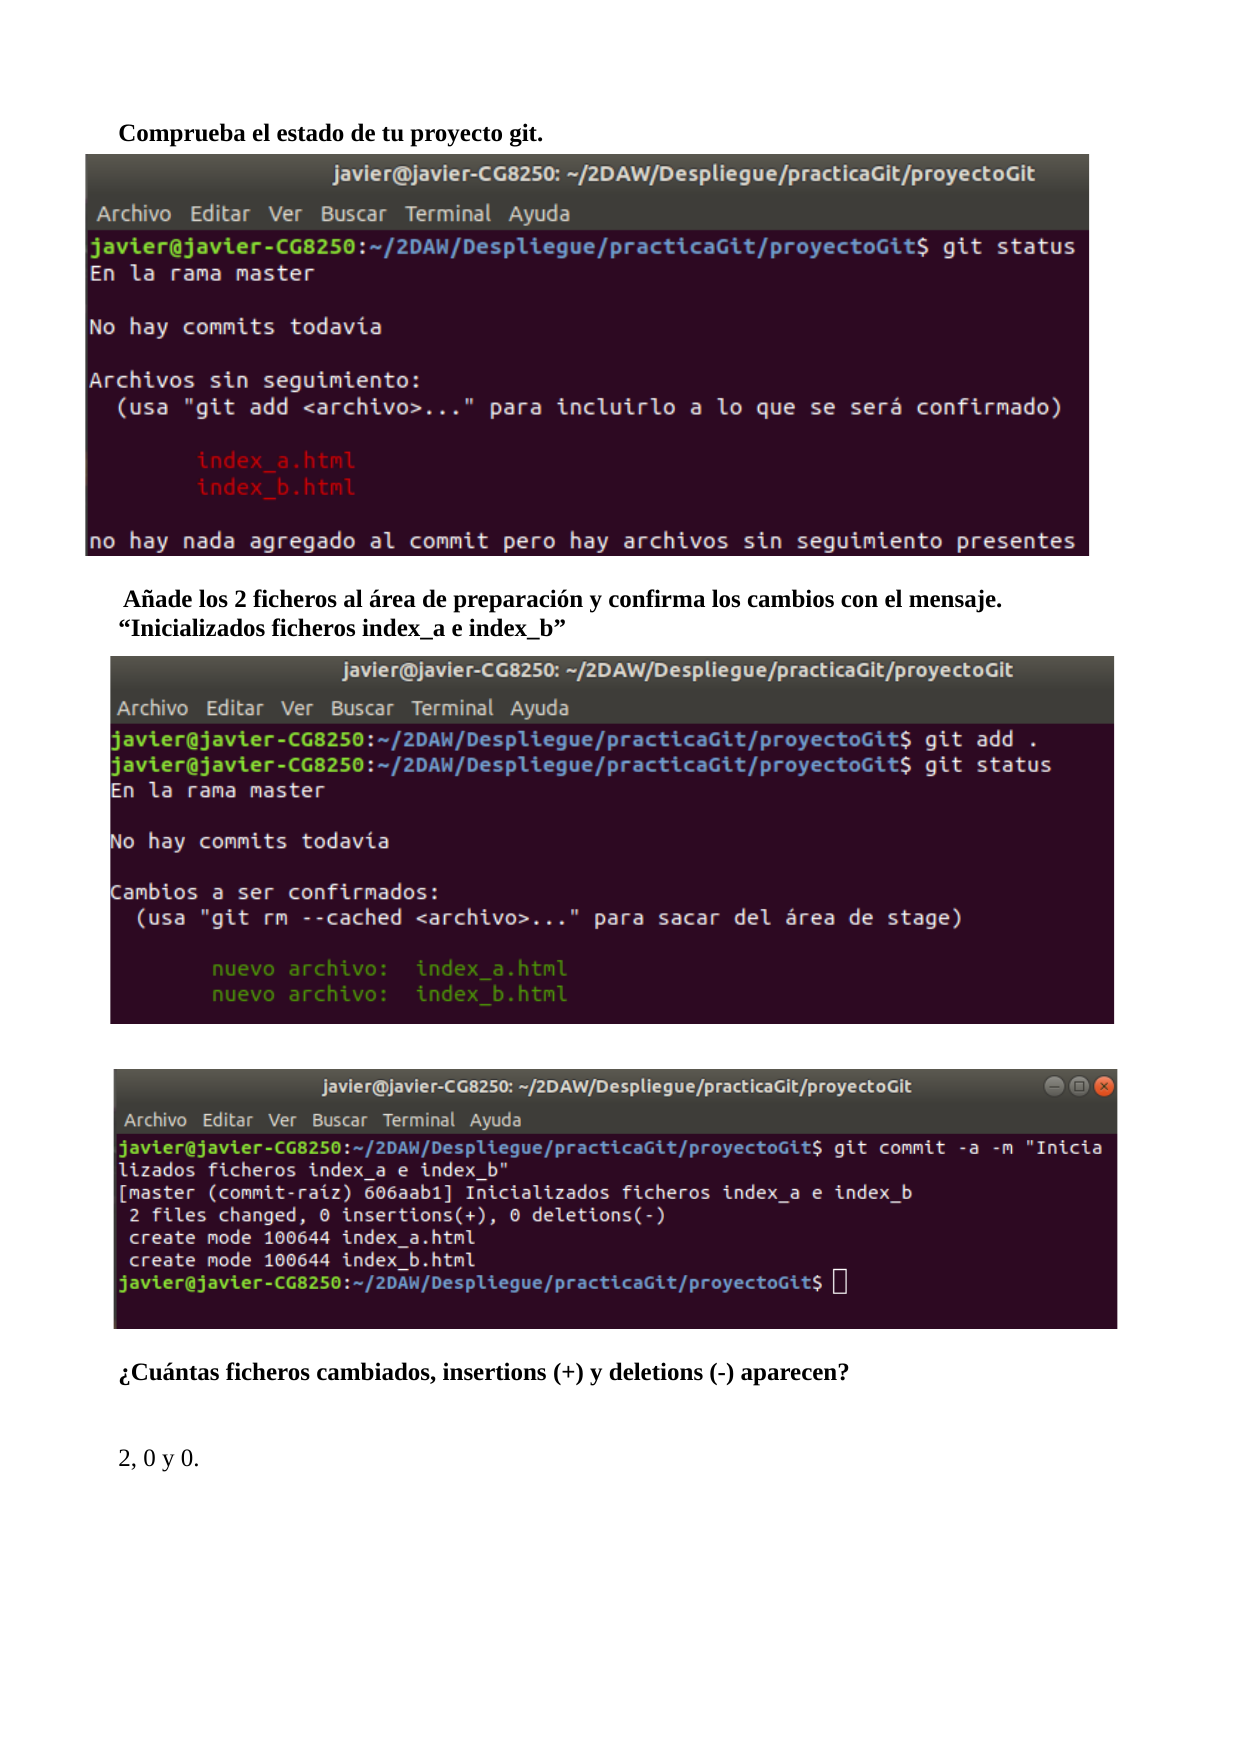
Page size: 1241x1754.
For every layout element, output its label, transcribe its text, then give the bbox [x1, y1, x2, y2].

text 2, 0 y 0. [118, 1443, 1122, 1472]
picture [113, 1069, 1118, 1329]
text Añade los 2 ficheros al área de preparación y confirma los cambios con el mensaje. “Inicializados ficheros index_a e index_b” [118, 584, 1122, 642]
picture [85, 154, 1090, 556]
text Comprueba el estado de tu proyecto git. [118, 118, 1122, 147]
text ¿Cuántas ficheros cambiados, insertions (+) y deletions (-) aparecen? [118, 1357, 1122, 1386]
picture [110, 656, 1115, 1024]
